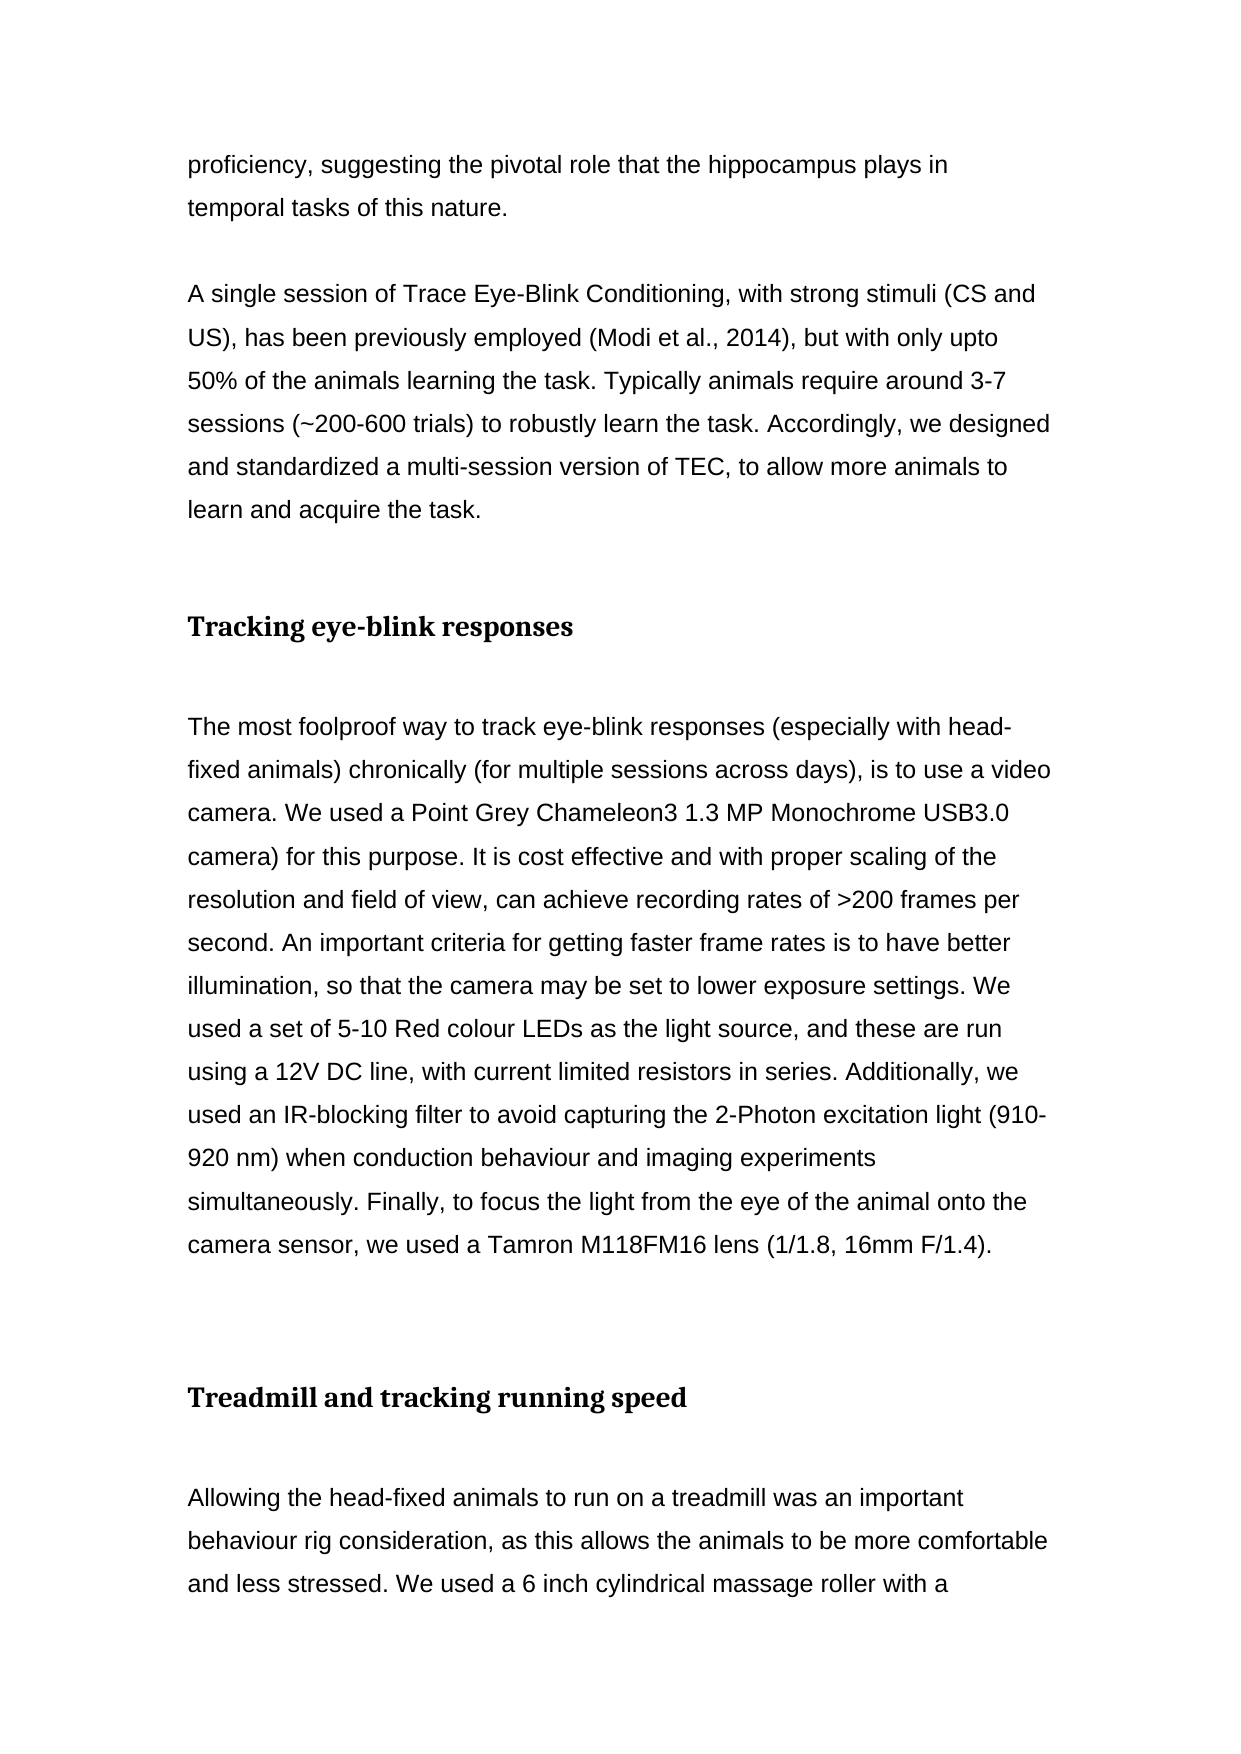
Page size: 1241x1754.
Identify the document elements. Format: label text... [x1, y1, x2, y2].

text The most foolproof way to track eye-blink responses (especially with head-fixed animals) chronically (for multiple sessions across days), is to use a video camera. We used a Point Grey Chameleon3 1.3 MP Monochrome USB3.0 camera) for this purpose. It is cost effective and with proper scaling of the resolution and field of view, can achieve recording rates of >200 frames per second. An important criteria for getting faster frame rates is to have better illumination, so that the camera may be set to lower exposure settings. We used a set of 5-10 Red colour LEDs as the light source, and these are run using a 12V DC line, with current limited resistors in series. Additionally, we used an IR-blocking filter to avoid capturing the 2-Photon excitation light (910-920 nm) when conduction behaviour and imaging experiments simultaneously. Finally, to focus the light from the eye of the animal onto the camera sensor, we used a Tamron M118FM16 lens (1/1.8, 16mm F/1.4). [187, 712, 1053, 1258]
subtitle Tracking eye-blink responses [187, 610, 1053, 644]
subtitle Treadmill and tracking running speed [187, 1381, 1053, 1415]
text A single session of Trace Eye-Blink Conditioning, with strong stimuli (CS and US), has been previously employed (Modi et al., 2014), but with only upto 50% of the animals learning the task. Typically animals require around 3-7 sessions (~200-600 trials) to robustly learn the task. Accordingly, we designed and standardized a multi-session version of TEC, to allow more animals to learn and acquire the task. [187, 279, 1053, 524]
text Allowing the head-fixed animals to run on a treadmill was an important behaviour rig consideration, as this allows the animals to be more comfortable and less stressed. We used a 6 inch cylindrical massage roller with a [187, 1483, 1053, 1598]
text proficiency, suggesting the pivotal role that the hippocampus plays in temporal tasks of this nature. [187, 150, 1053, 222]
